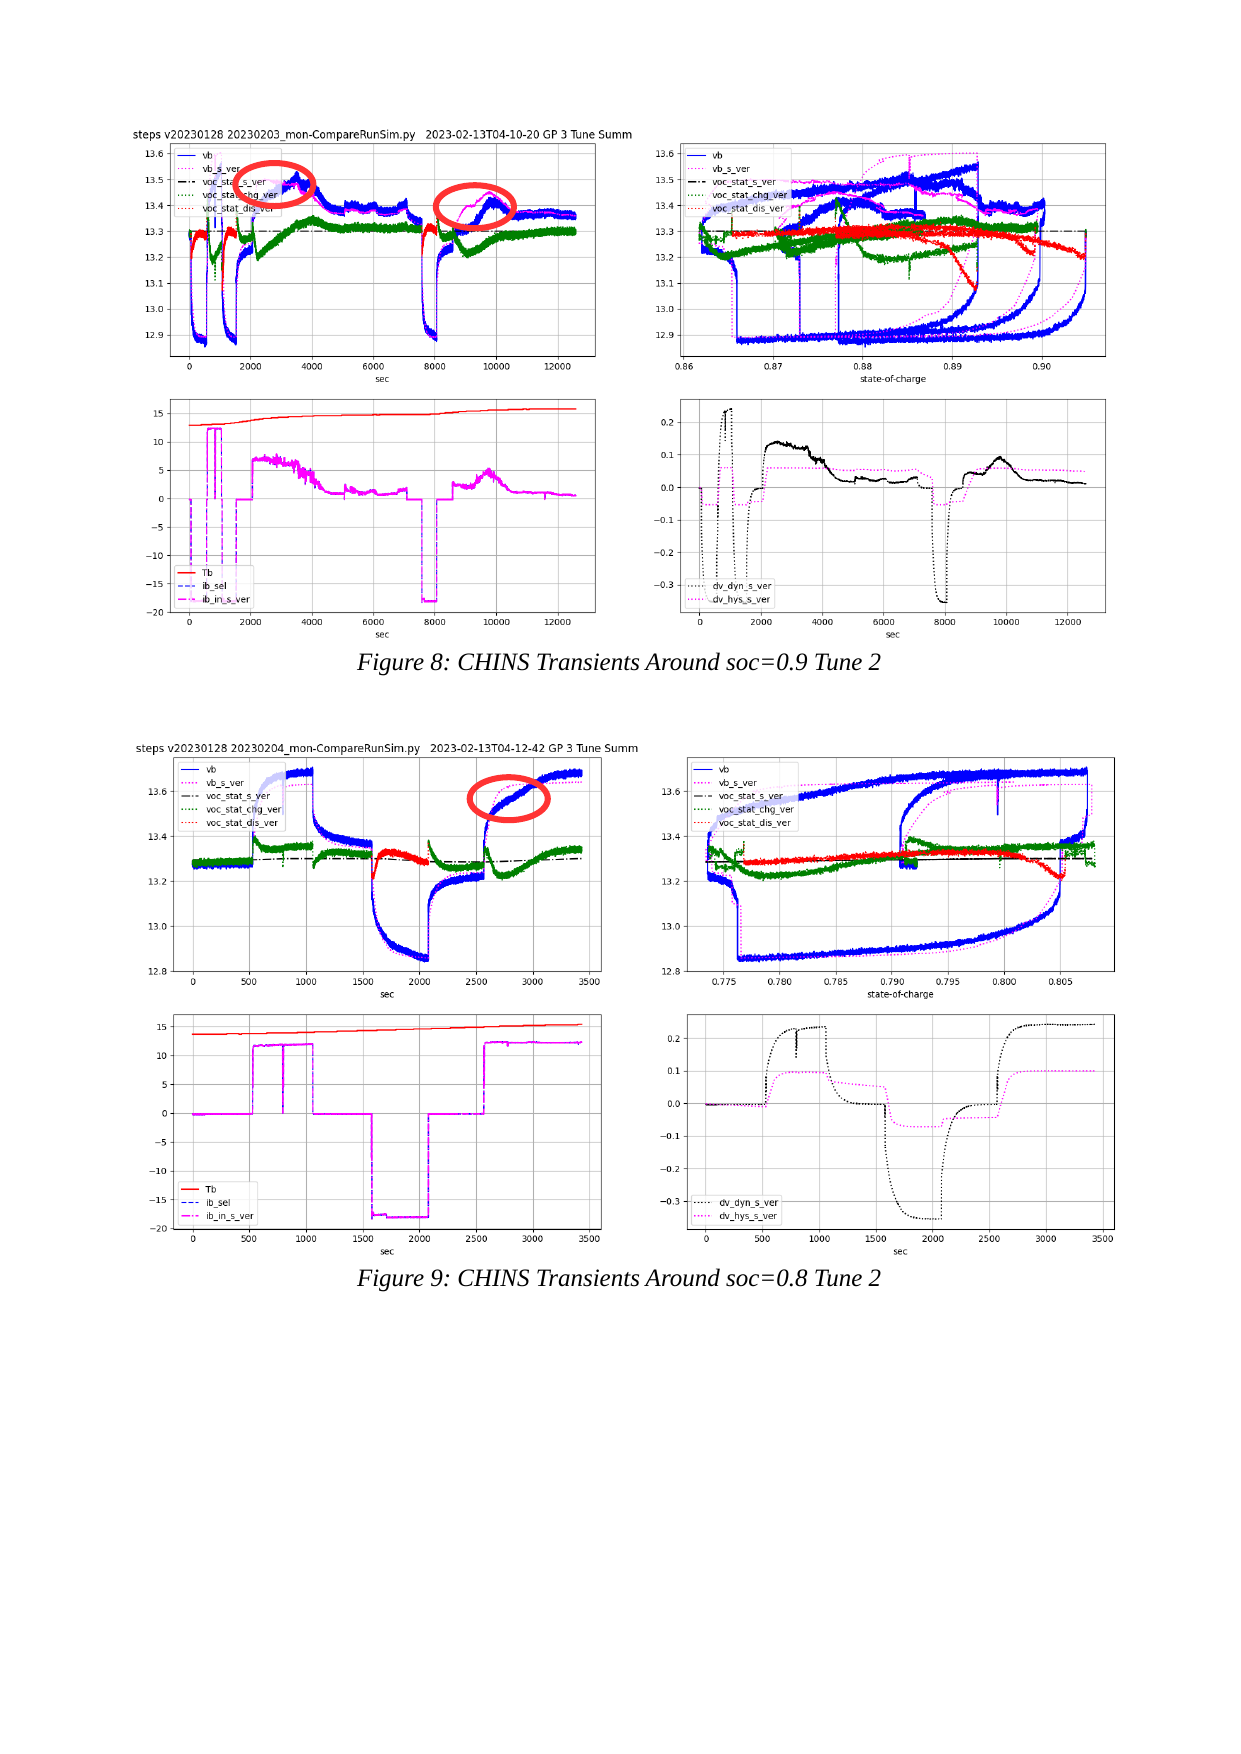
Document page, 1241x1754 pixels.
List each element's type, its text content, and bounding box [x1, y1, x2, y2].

picture [118, 733, 1122, 1263]
text Figure 8: CHINS Transients Around soc=0.9 Tune 2 [118, 648, 1122, 676]
text Figure 9: CHINS Transients Around soc=0.8 Tune 2 [118, 1263, 1122, 1291]
picture [118, 118, 1122, 648]
